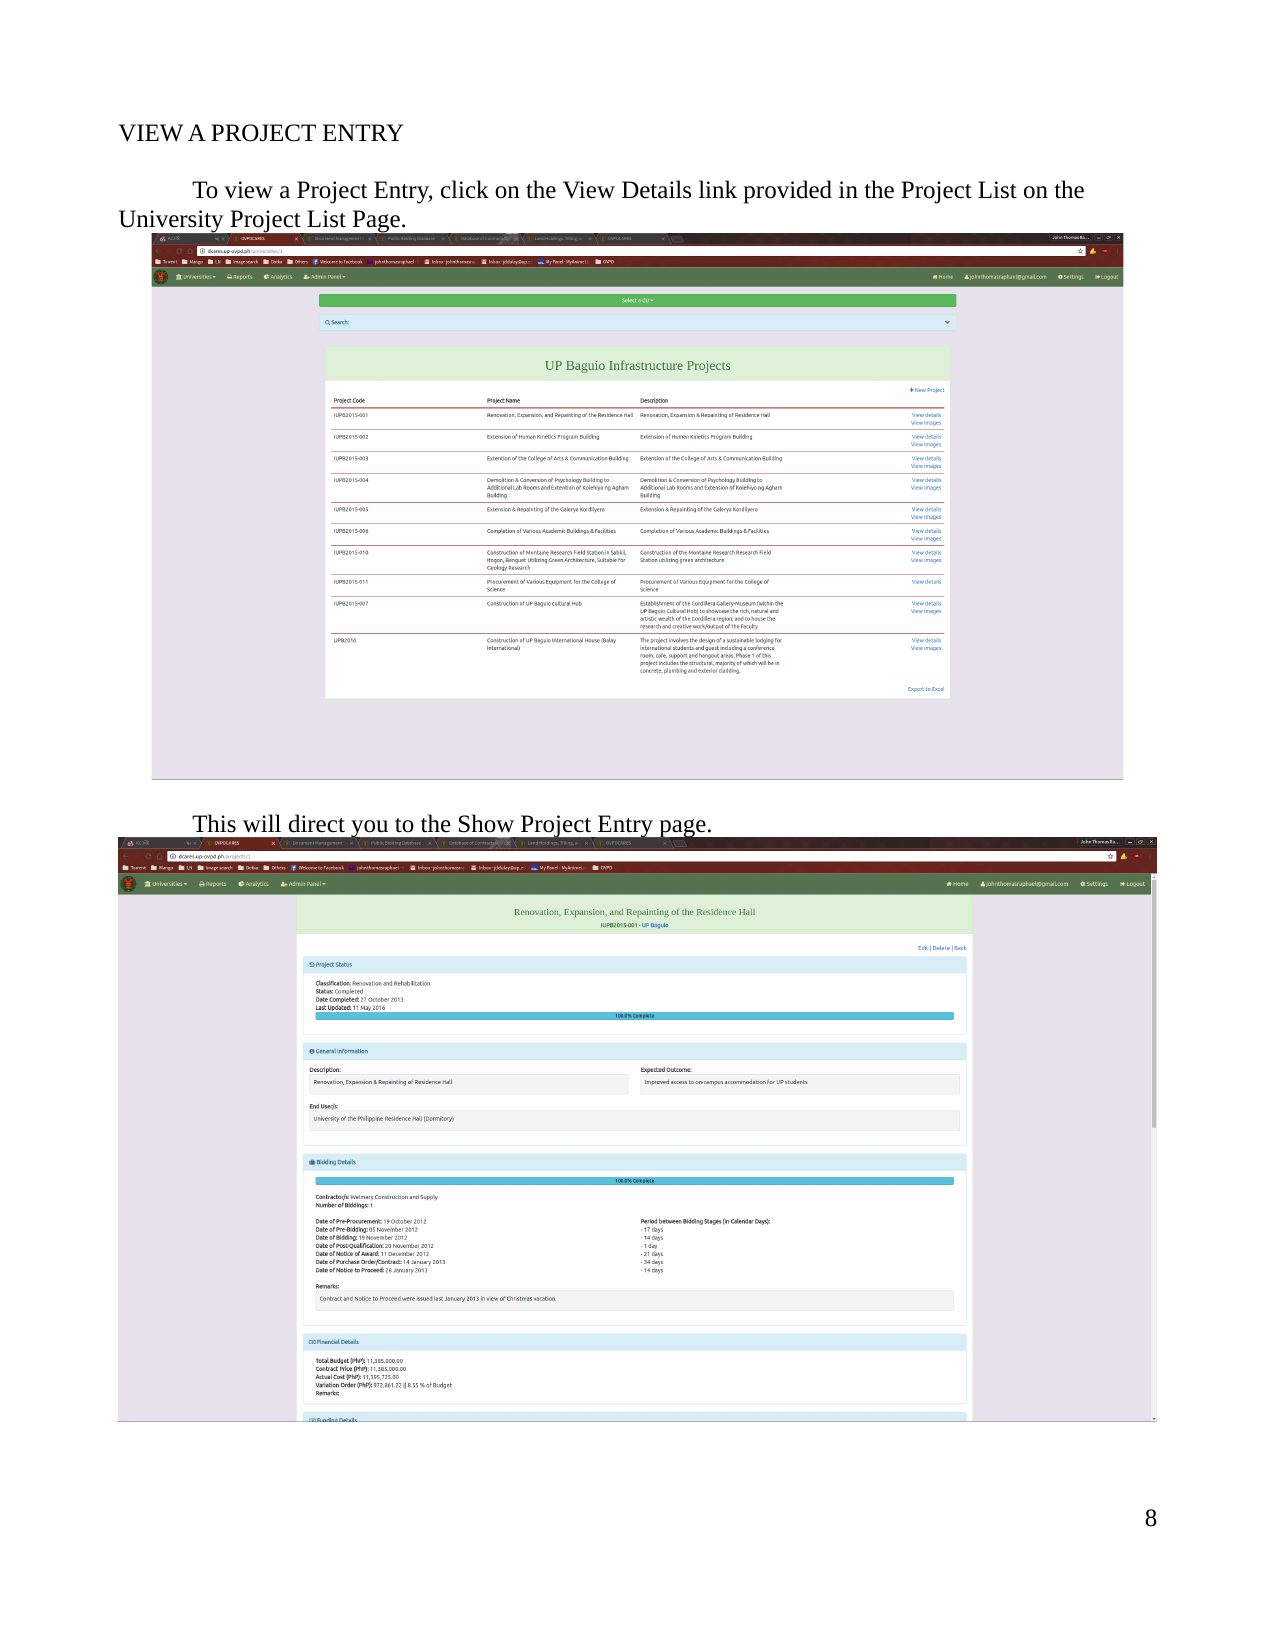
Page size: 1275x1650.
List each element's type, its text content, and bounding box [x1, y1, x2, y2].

text To view a Project Entry, click on the View Details link provided in the Project List on the University Project List Page. [118, 176, 1157, 233]
picture [151, 233, 1124, 780]
text This will direct you to the Show Project Entry page. [118, 809, 1157, 837]
text VIEW A PROJECT ENTRY [118, 118, 1157, 147]
picture [118, 837, 1157, 1422]
